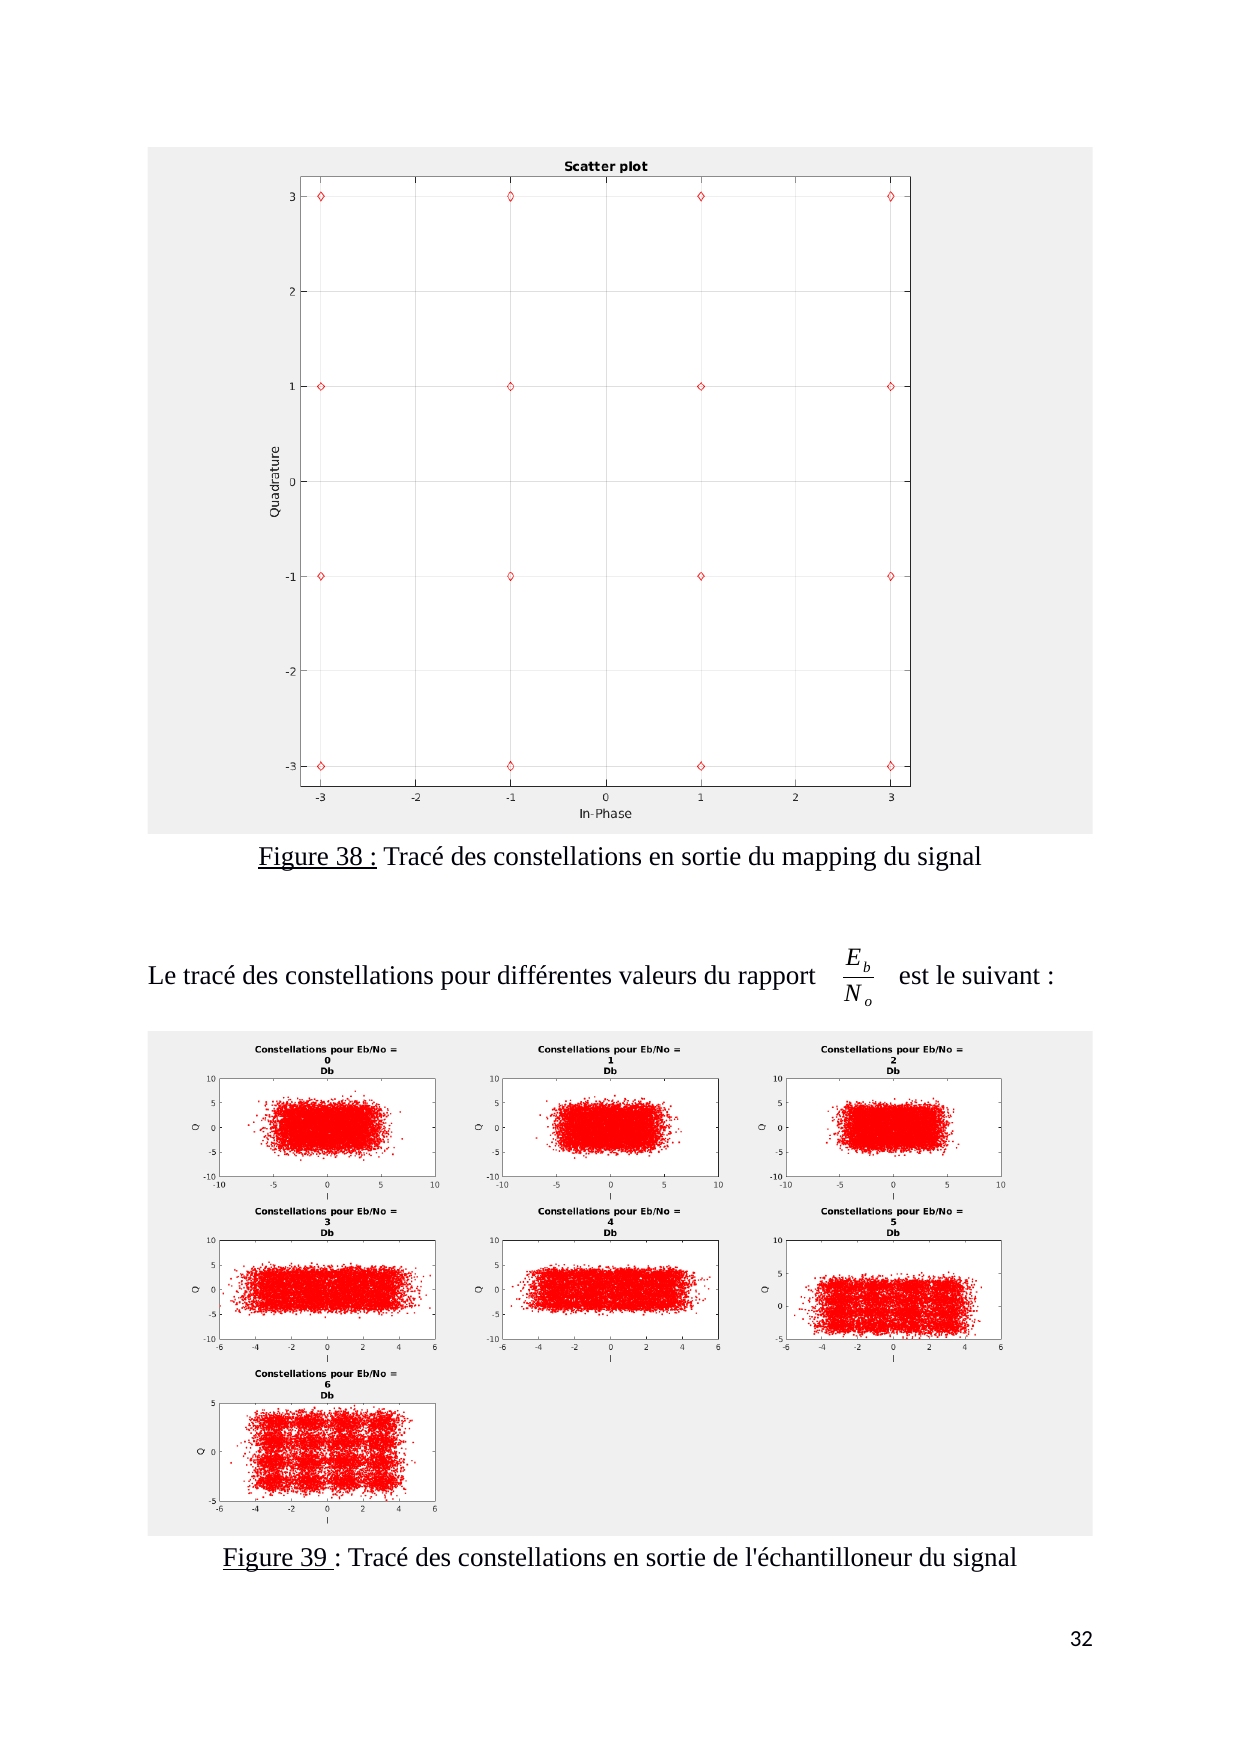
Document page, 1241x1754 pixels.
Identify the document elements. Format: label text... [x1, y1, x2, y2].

picture [147, 1031, 1093, 1536]
text Le tracé des constellations pour différentes valeurs du rapport est le suivant : [148, 944, 1093, 1010]
text Figure 38 : Tracé des constellations en sortie du mapping du signal [148, 834, 1093, 871]
text Figure 39 : Tracé des constellations en sortie de l'échantilloneur du signal [148, 1536, 1093, 1573]
picture [147, 147, 1093, 834]
